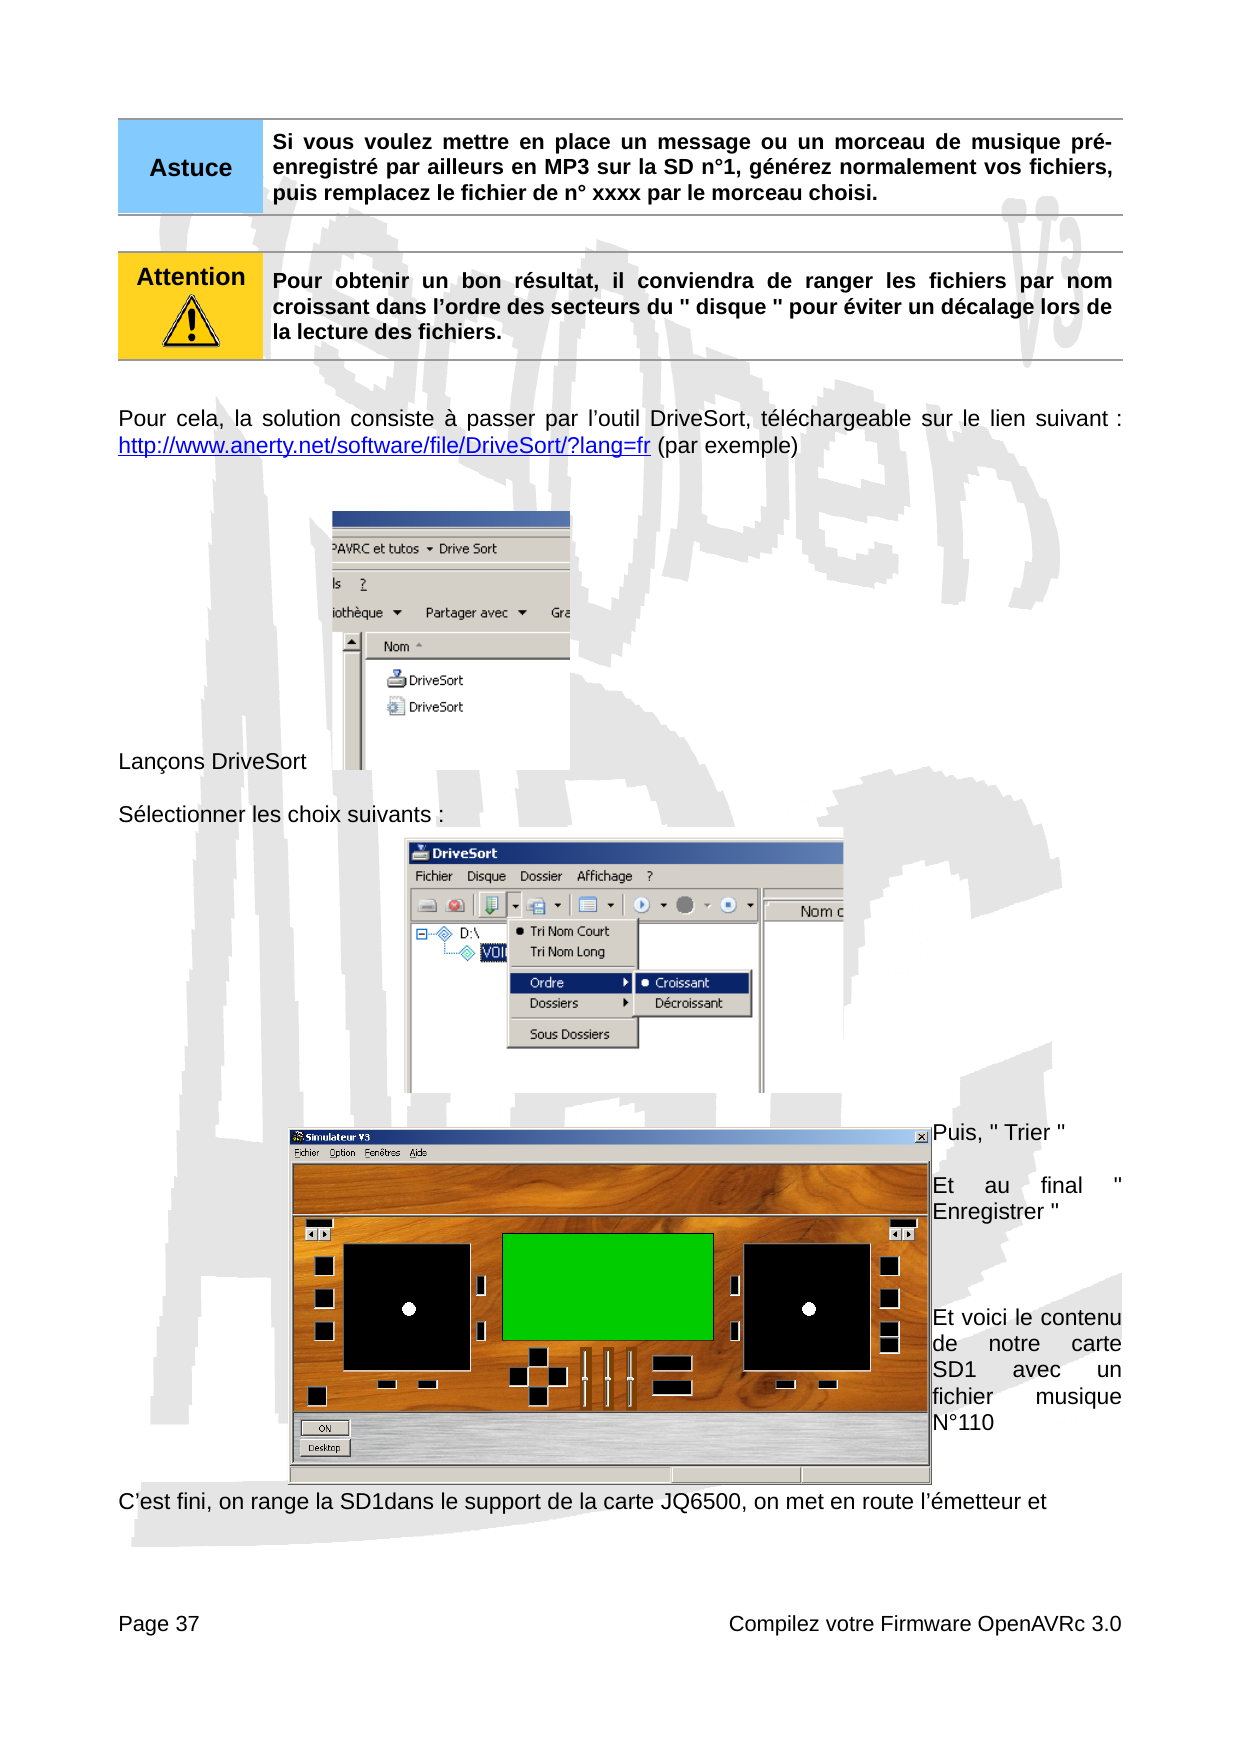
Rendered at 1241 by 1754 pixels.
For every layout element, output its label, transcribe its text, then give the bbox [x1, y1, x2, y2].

text Et voici le contenu de notre carte SD1 avec un fichier musique N°110 [932, 1304, 1122, 1435]
text Puis, '' Trier '' [118, 1119, 1122, 1145]
table_header Attention [118, 253, 263, 359]
table_header Pour obtenir un bon résultat, il conviendra de ranger les fichiers par nom croissant dans l’ordre des secteurs du '' disque '' pour éviter un décalage lors de la lecture des fichiers. [264, 253, 1122, 359]
table_header Si vous voulez mettre en place un message ou un morceau de musique pré-enregistré par ailleurs en MP3 sur la SD n°1, générez normalement vos fichiers, puis remplacez le fichier de n° xxxx par le morceau choisi. [264, 120, 1122, 213]
text [118, 1304, 287, 1435]
text Lançons DriveSort [118, 511, 1122, 774]
table_header Astuce [118, 120, 263, 213]
text Pour cela, la solution consiste à passer par l’outil DriveSort, téléchargeable sur le lien suivant : http://www.anerty.net/software/file/DriveSort/?lang=fr (par exemple) [118, 405, 1122, 458]
picture [158, 290, 224, 351]
text [118, 1172, 287, 1224]
text C’est fini, on range la SD1dans le support de la carte JQ6500, on met en route l’émetteur et [118, 1488, 1122, 1514]
text Et au final '' Enregistrer '' [932, 1172, 1122, 1224]
text Sélectionner les choix suivants : [118, 801, 1122, 827]
picture [287, 1127, 932, 1485]
